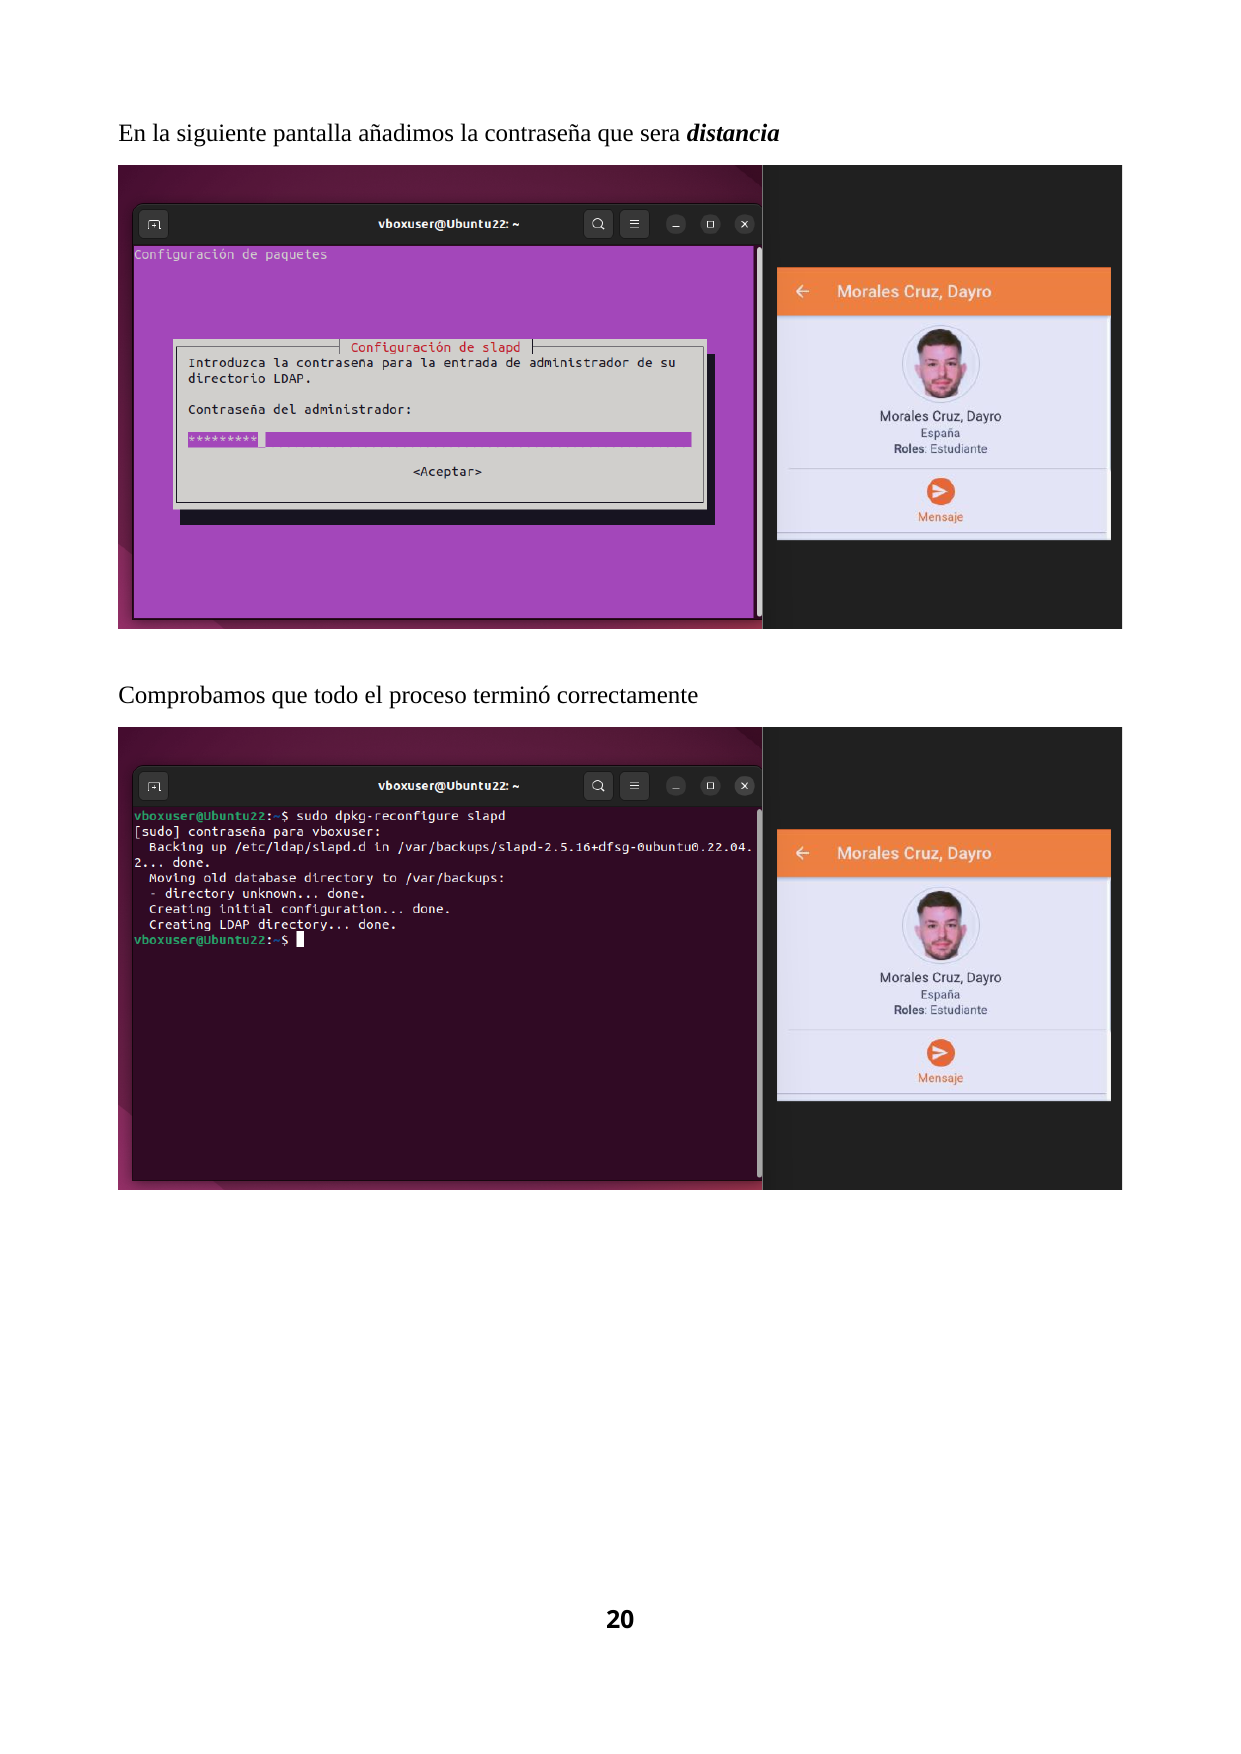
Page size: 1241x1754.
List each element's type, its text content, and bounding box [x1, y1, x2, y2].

text En la siguiente pantalla añadimos la contraseña que sera distancia [118, 118, 1122, 147]
picture [118, 165, 1123, 629]
text Comprobamos que todo el proceso terminó correctamente [118, 680, 1122, 709]
picture [118, 727, 1123, 1190]
